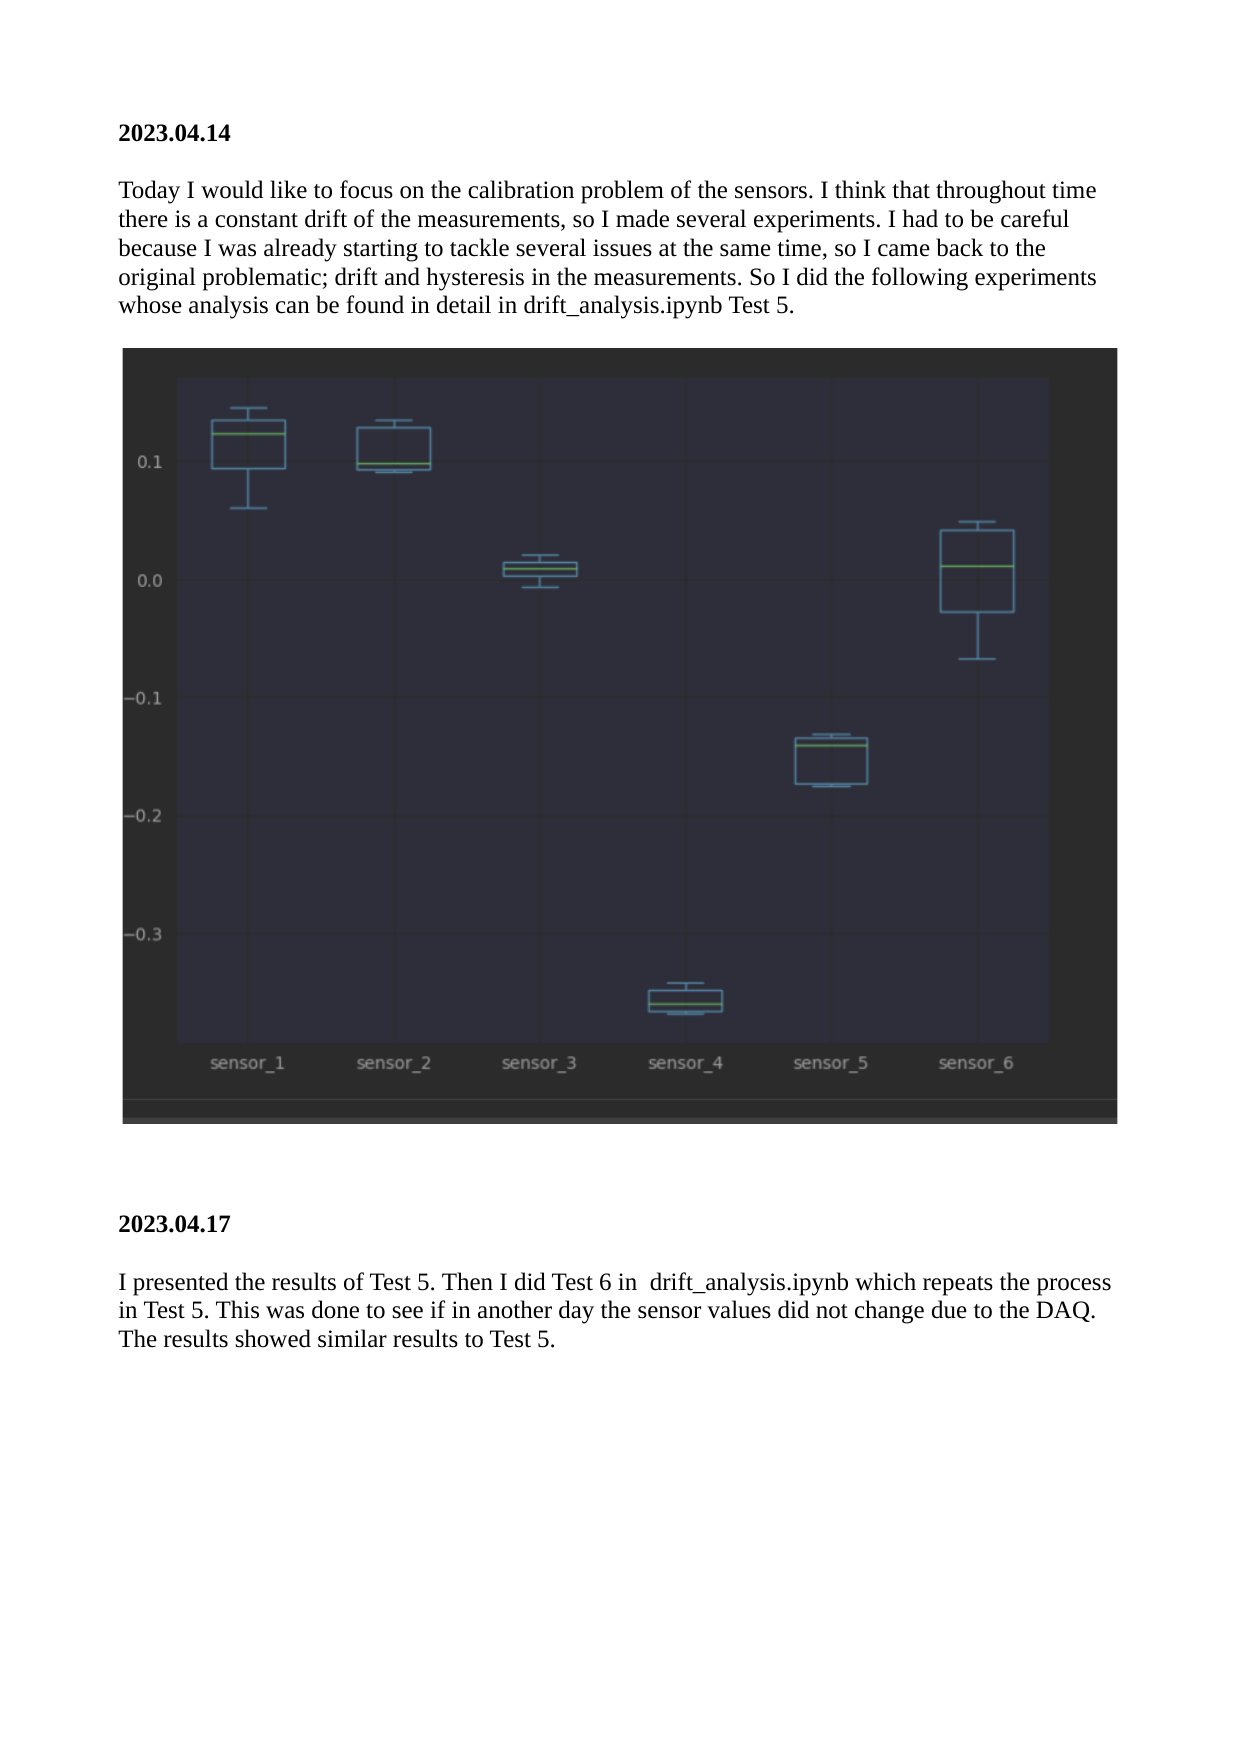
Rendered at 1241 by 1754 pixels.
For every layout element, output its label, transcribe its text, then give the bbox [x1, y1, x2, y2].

text 2023.04.14 [118, 118, 1122, 147]
picture [122, 348, 1118, 1124]
text Today I would like to focus on the calibration problem of the sensors. I think that throughout time there is a constant drift of the measurements, so I made several experiments. I had to be careful because I was already starting to tackle several issues at the same time, so I came back to the original problematic; drift and hysteresis in the measurements. So I did the following experiments whose analysis can be found in detail in drift_analysis.ipynb Test 5. [118, 176, 1122, 319]
text 2023.04.17 [118, 1209, 1122, 1238]
text I presented the results of Test 5. Then I did Test 6 in drift_analysis.ipynb which repeats the process in Test 5. This was done to see if in another day the sensor values did not change due to the DAQ. The results showed similar results to Test 5. [118, 1267, 1122, 1353]
